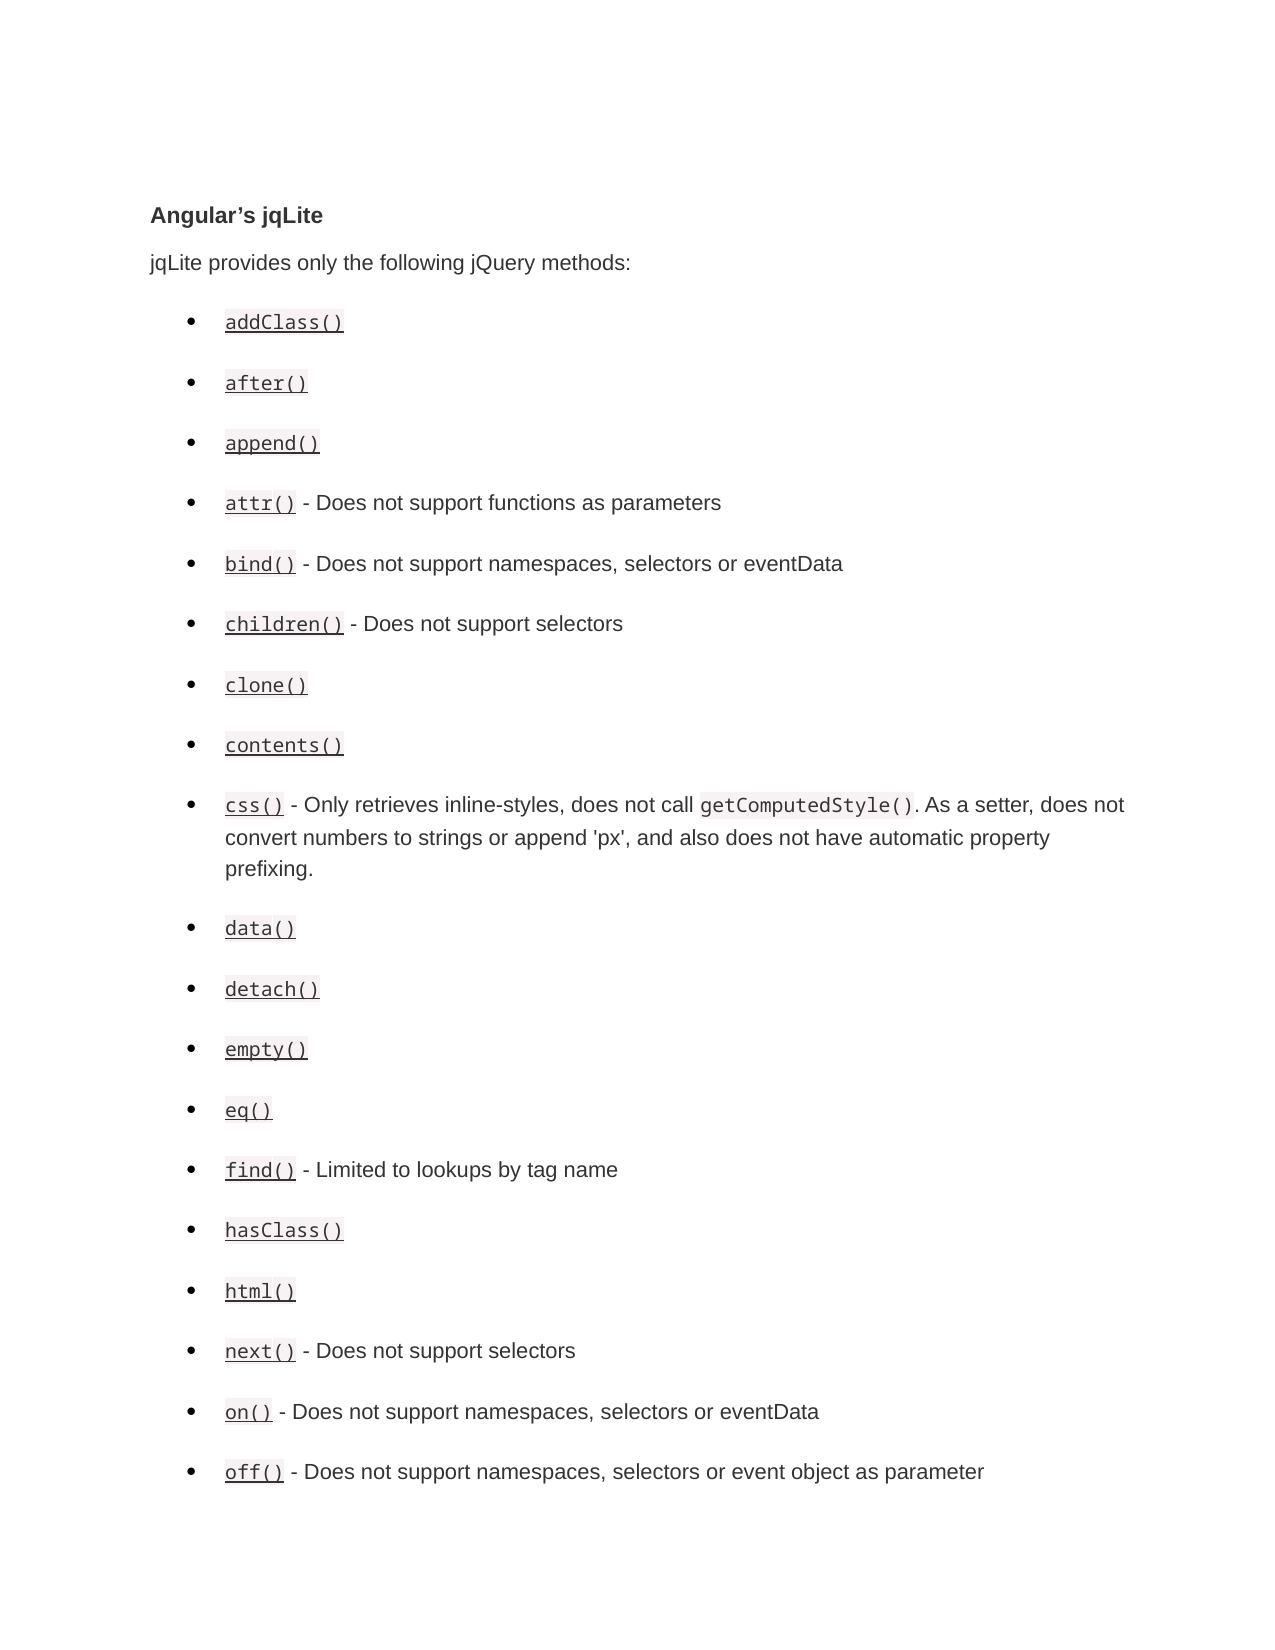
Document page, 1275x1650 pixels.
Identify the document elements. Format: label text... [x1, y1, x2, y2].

list attr() - Does not support functions as parameters [187, 485, 1125, 517]
list css() - Only retrieves inline-styles, does not call getComputedStyle(). As a setter, does not convert numbers to strings or append 'px', and also does not have automatic property prefixing. [187, 787, 1125, 881]
list data() [187, 910, 1125, 942]
list find() - Limited to lookups by tag name [187, 1152, 1125, 1183]
list next() - Does not support selectors [187, 1333, 1125, 1364]
list bind() - Does not support namespaces, selectors or eventData [187, 546, 1125, 577]
list detach() [187, 971, 1125, 1002]
list on() - Does not support namespaces, selectors or eventData [187, 1394, 1125, 1425]
list append() [187, 425, 1125, 456]
list html() [187, 1273, 1125, 1304]
list empty() [187, 1031, 1125, 1062]
list eq() [187, 1092, 1125, 1123]
list clone() [187, 667, 1125, 698]
list children() - Does not support selectors [187, 606, 1125, 637]
list hasClass() [187, 1212, 1125, 1244]
text jqLite provides only the following jQuery methods: [150, 244, 1125, 275]
list off() - Does not support namespaces, selectors or event object as parameter [187, 1454, 1125, 1485]
list addClass() [187, 304, 1125, 335]
text Angular’s jqLite [150, 197, 1125, 228]
list contents() [187, 727, 1125, 758]
list after() [187, 364, 1125, 396]
